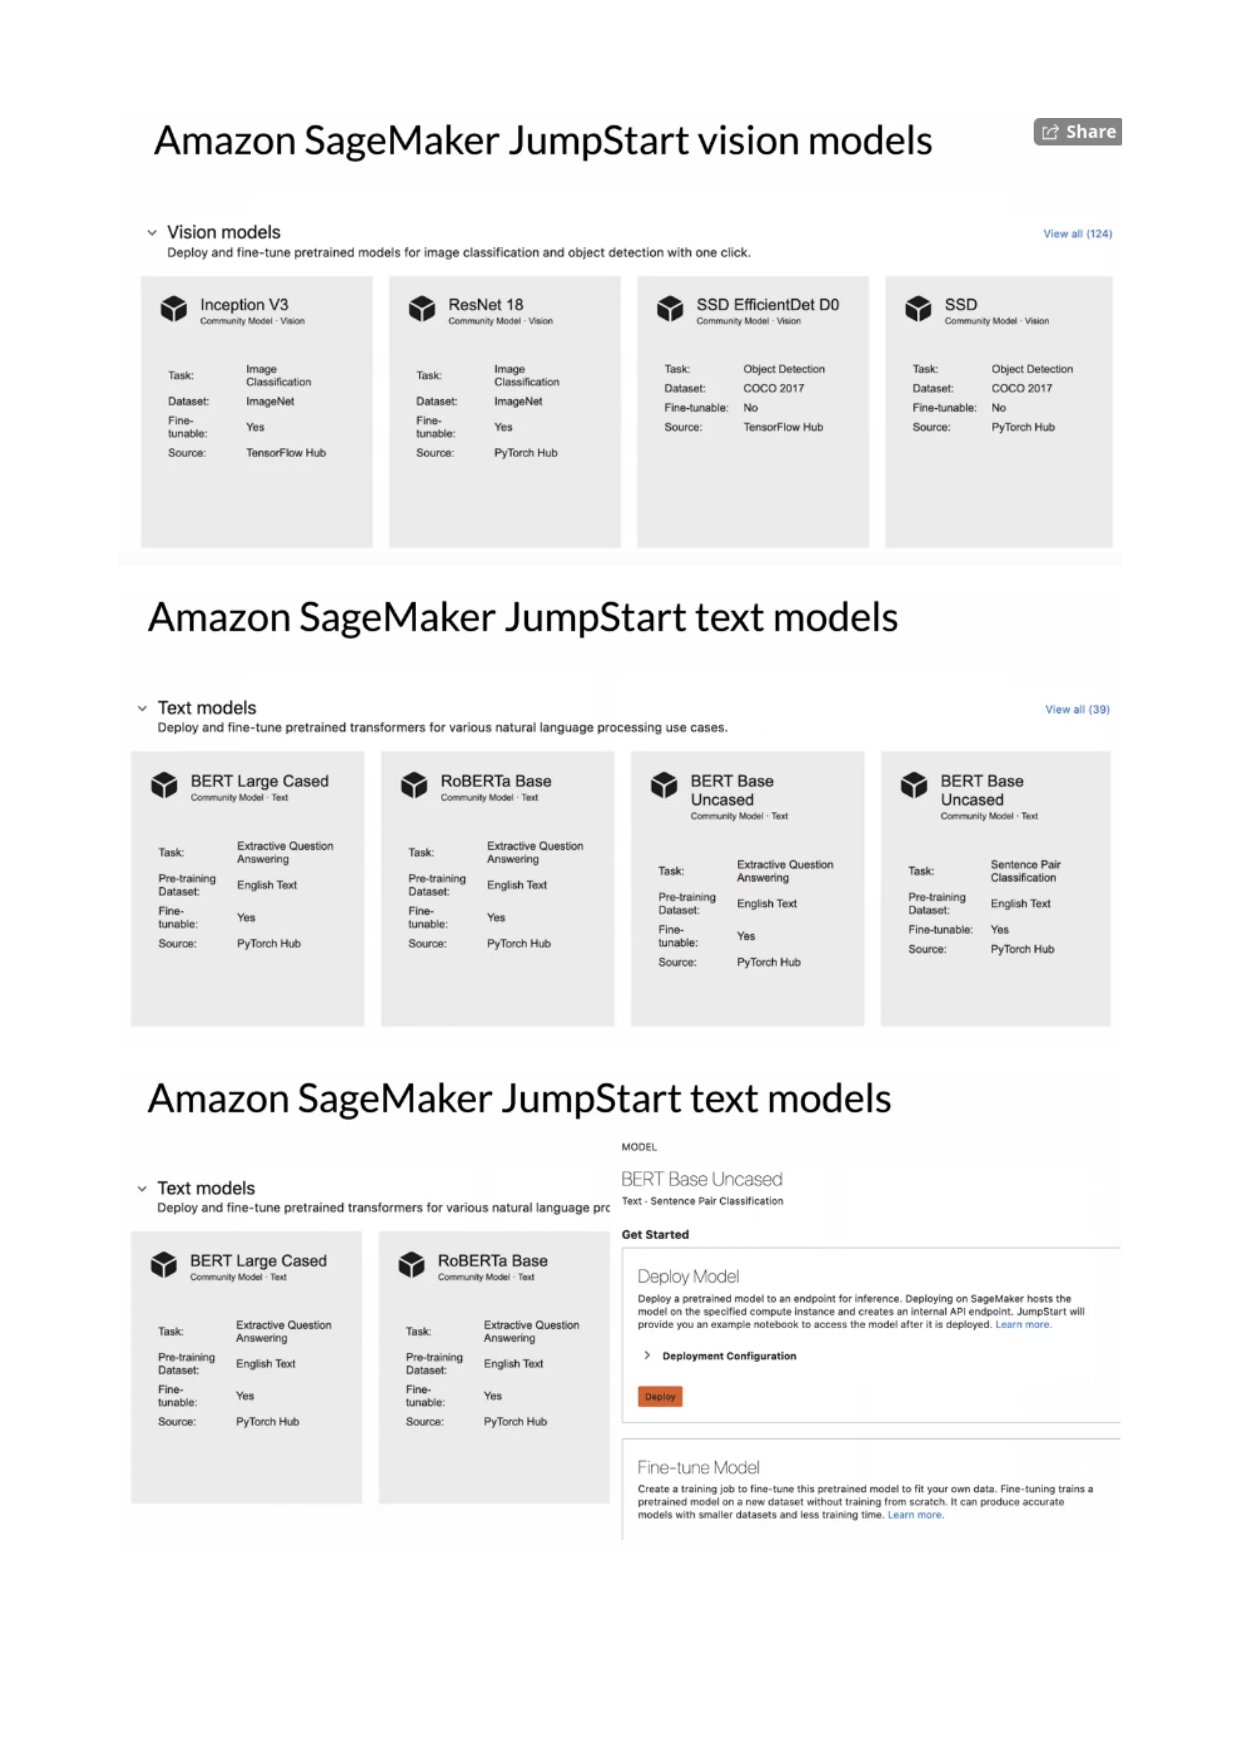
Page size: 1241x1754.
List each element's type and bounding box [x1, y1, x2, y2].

picture [118, 118, 1123, 565]
picture [118, 593, 1123, 1044]
picture [118, 1072, 1123, 1550]
